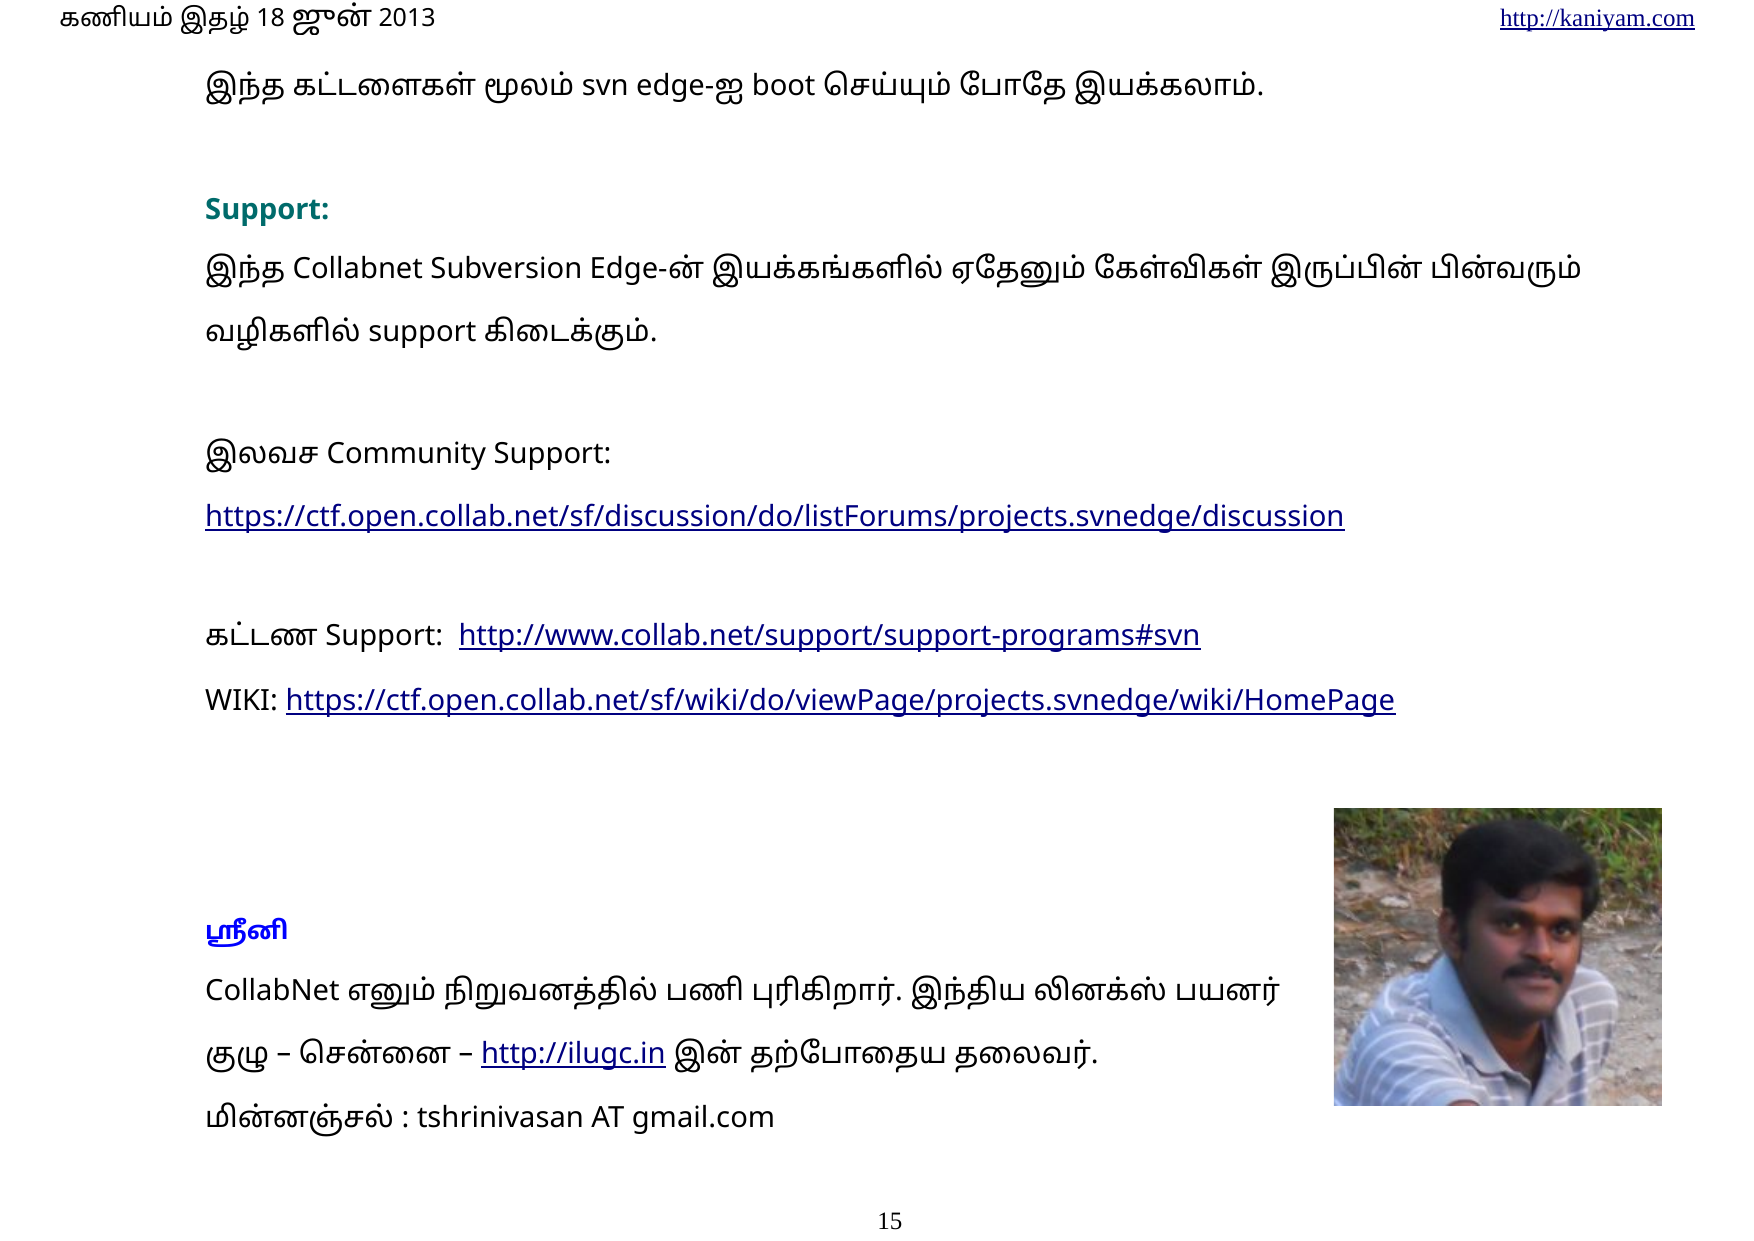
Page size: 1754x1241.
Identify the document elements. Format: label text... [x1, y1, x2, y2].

picture [1333, 808, 1662, 1106]
list கட்டண Support: http://www.collab.net/support/support-programs#svn [205, 555, 1695, 658]
list [1662, 917, 1695, 1075]
list இந்த Collabnet Subversion Edge-ன் இயக்கங்களில் ஏதேனும் கேள்விகள் இருப்பின் பின்வரும் வழிகளில் support கிடைக்கும். [205, 248, 1695, 413]
list ஸ்ரீனி CollabNet எனும் நிறுவனத்தில் பணி புரிகிறார். இந்திய லினக்ஸ் பயனர் குழு – சென்னை – http://ilugc.in இன் தற்போதைய தலைவர். [205, 917, 1333, 1075]
list WIKI: https://ctf.open.collab.net/sf/wiki/do/viewPage/projects.svnedge/wiki/HomePage [205, 679, 1695, 719]
list இலவச Community Support: https://ctf.open.collab.net/sf/discussion/do/listForums/projects.svnedge/discussion [205, 433, 1695, 535]
list Support: [205, 188, 1695, 228]
list இந்த கட்டளைகள் மூலம் svn edge-ஐ boot செய்யும் போதே இயக்கலாம். [205, 64, 1695, 107]
list மின்னஞ்சல் : tshrinivasan AT gmail.com [205, 1097, 1695, 1140]
